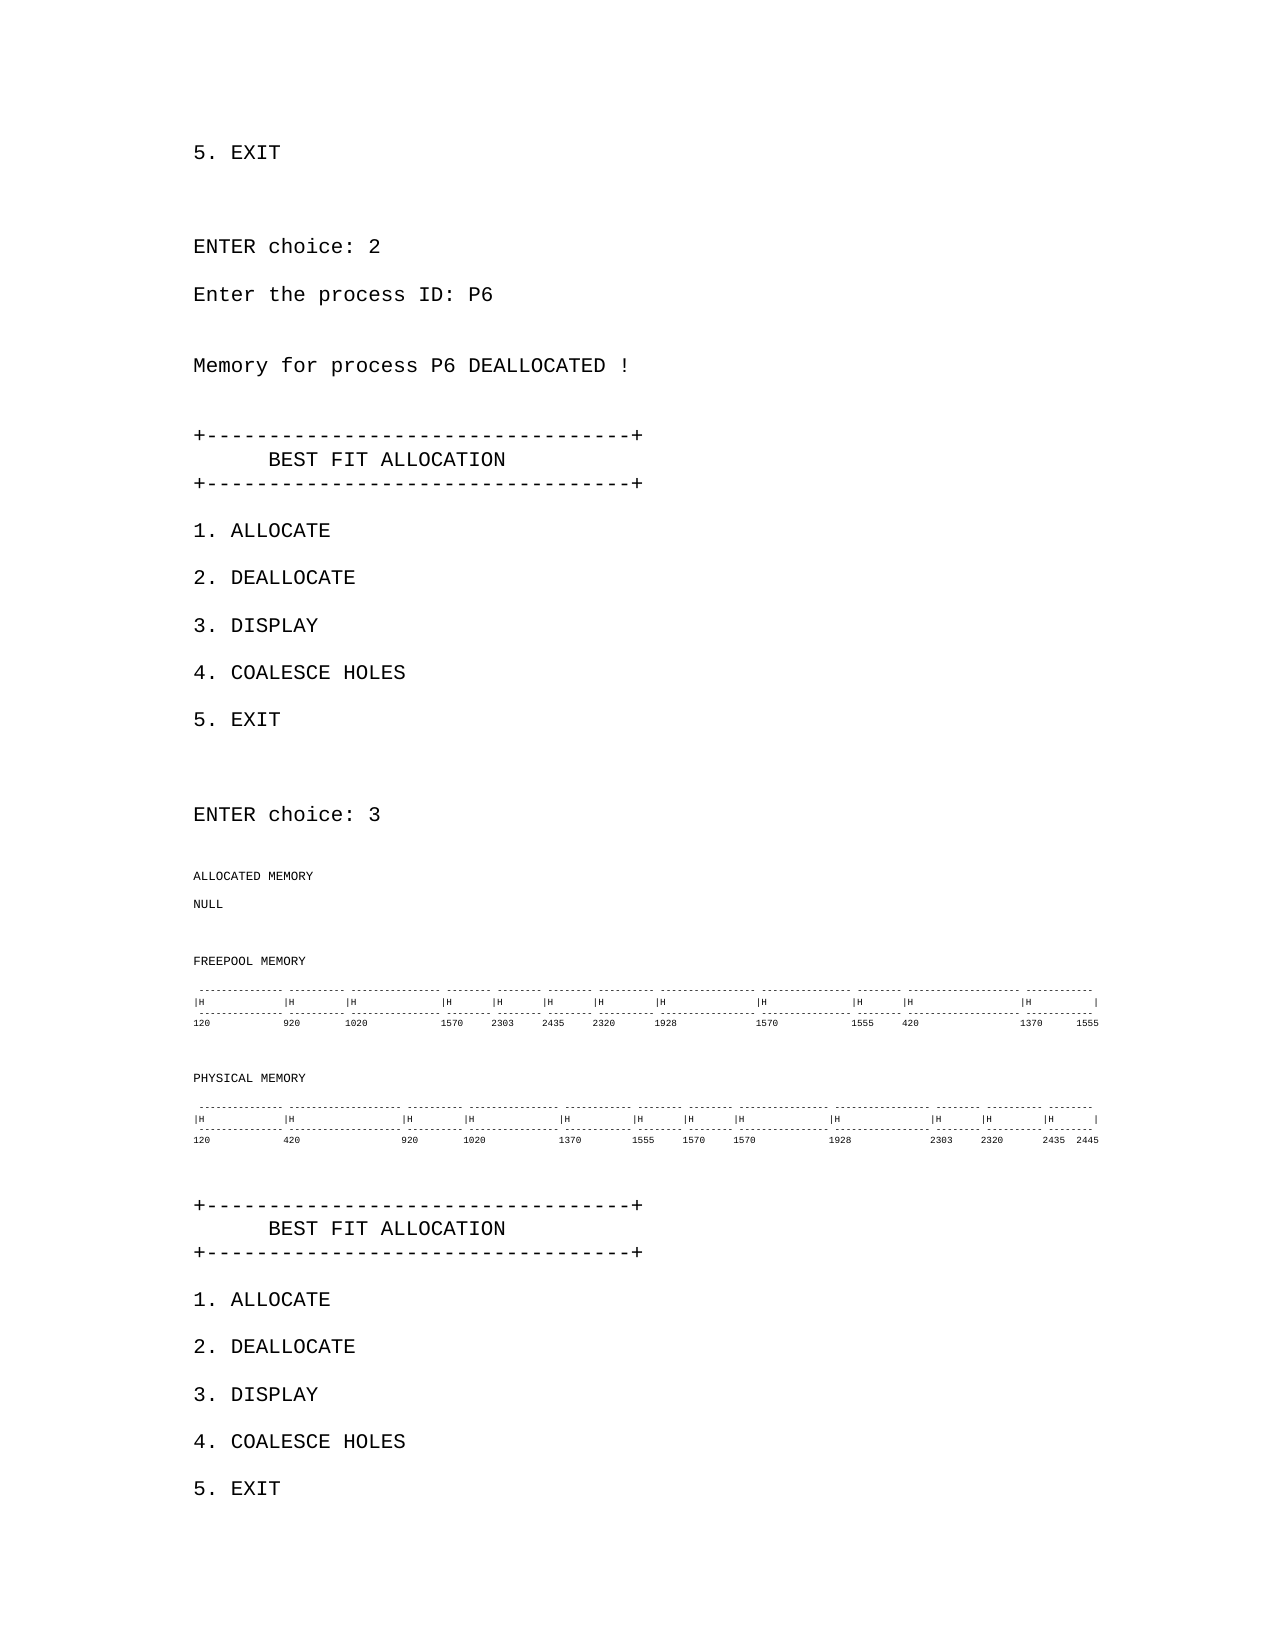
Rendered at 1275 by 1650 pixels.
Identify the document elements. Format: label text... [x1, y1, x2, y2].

text NULL [118, 898, 1157, 912]
text --------------- ---------- ---------------- -------- -------- -------- ---------- ----------------- ---------------- -------- -------------------- ------------ [118, 983, 1157, 997]
text 120 420 920 1020 1370 1555 1570 1570 1928 2303 2320 2435 2445 [118, 1136, 1157, 1146]
text 4. COALESCE HOLES [118, 662, 1157, 686]
text 1. ALLOCATE [118, 520, 1157, 544]
text FREEPOOL MEMORY [118, 955, 1157, 969]
text 5. EXIT [118, 709, 1157, 733]
text 2. DEALLOCATE [118, 567, 1157, 591]
text |H |H |H |H |H |H |H |H |H |H |H |H | [118, 997, 1157, 1008]
text 4. COALESCE HOLES [118, 1431, 1157, 1455]
text PHYSICAL MEMORY [118, 1072, 1157, 1086]
text Memory for process P6 DEALLOCATED ! [118, 354, 1157, 378]
text 5. EXIT [118, 1478, 1157, 1502]
text BEST FIT ALLOCATION [118, 449, 1157, 473]
text --------------- ---------- ---------------- -------- -------- -------- ---------- ----------------- ---------------- -------- -------------------- ------------ [118, 1008, 1157, 1019]
text BEST FIT ALLOCATION [118, 1218, 1157, 1242]
text 3. DISPLAY [118, 1384, 1157, 1407]
text ENTER choice: 2 [118, 236, 1157, 260]
text ALLOCATED MEMORY [118, 870, 1157, 884]
text Enter the process ID: P6 [118, 284, 1157, 307]
text 120 920 1020 1570 2303 2435 2320 1928 1570 1555 420 1370 1555 [118, 1019, 1157, 1029]
text |H |H |H |H |H |H |H |H |H |H |H |H | [118, 1114, 1157, 1125]
text 3. DISPLAY [118, 615, 1157, 638]
text +----------------------------------+ [118, 426, 1157, 449]
text 5. EXIT [118, 142, 1157, 165]
text +----------------------------------+ [118, 473, 1157, 496]
text --------------- -------------------- ---------- ---------------- ------------ -------- -------- ---------------- ----------------- -------- ---------- -------- [118, 1100, 1157, 1114]
text --------------- -------------------- ---------- ---------------- ------------ -------- -------- ---------------- ----------------- -------- ---------- -------- [118, 1125, 1157, 1136]
text 2. DEALLOCATE [118, 1337, 1157, 1360]
text +----------------------------------+ [118, 1195, 1157, 1218]
text +----------------------------------+ [118, 1242, 1157, 1266]
text ENTER choice: 3 [118, 804, 1157, 827]
text 1. ALLOCATE [118, 1289, 1157, 1313]
